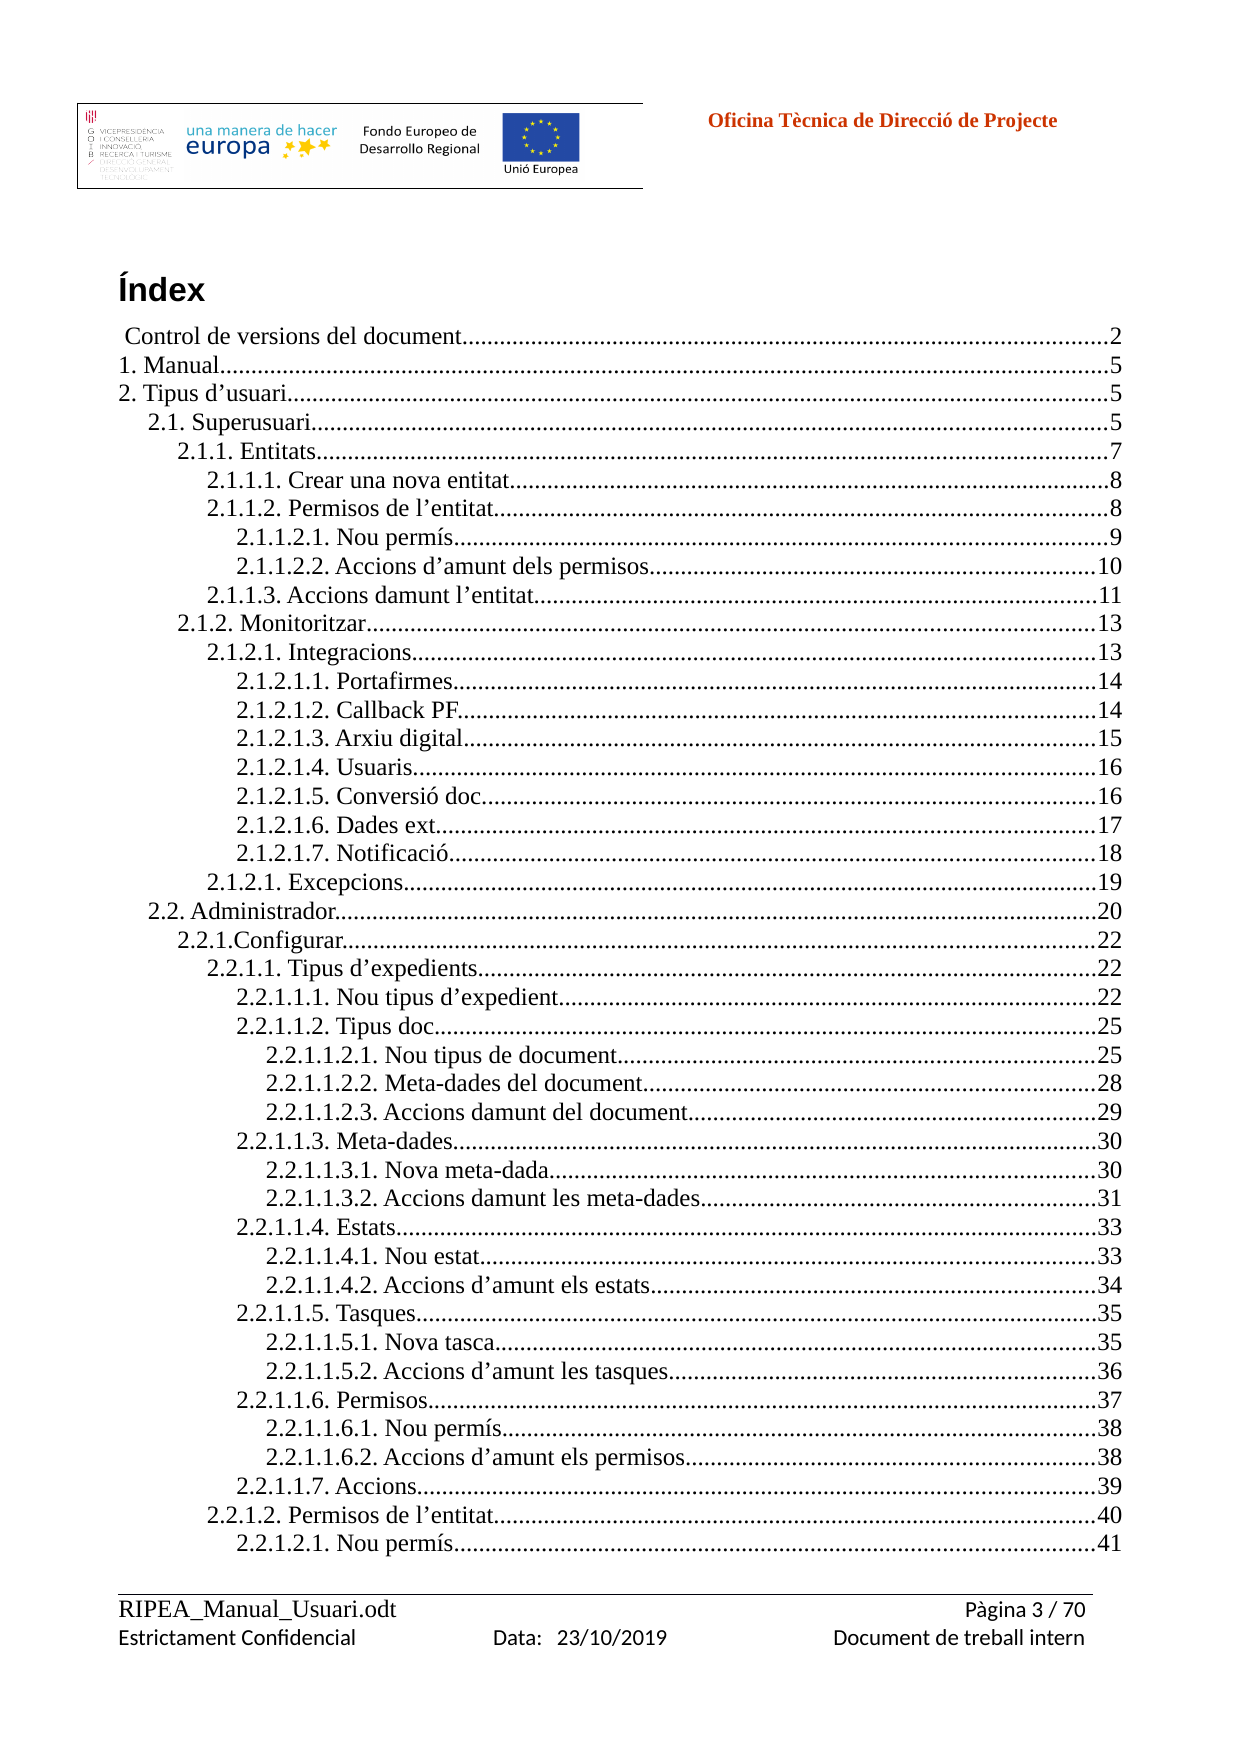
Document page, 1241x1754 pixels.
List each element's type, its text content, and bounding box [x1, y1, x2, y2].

text 2.2.1.1.2.3. Accions damunt del document. 29 [266, 1097, 1122, 1126]
text 2.2.1.1.4.2. Accions d’amunt els estats. 34 [266, 1270, 1122, 1298]
text 2.1.1.2. Permisos de l’entitat. 8 [207, 493, 1122, 522]
text 2.2.1.1.3.1. Nova meta-dada. 30 [266, 1155, 1122, 1183]
text Control de versions del document 2 [118, 321, 1122, 350]
text 2.2.1.1.2.2. Meta-dades del document. 28 [266, 1068, 1122, 1097]
text 2.2.1.1.6.2. Accions d’amunt els permisos. 38 [266, 1442, 1122, 1471]
text 2.2.1.2. Permisos de l’entitat. 40 [207, 1500, 1122, 1528]
text 2.2.1.1.3. Meta-dades. 30 [236, 1126, 1122, 1155]
picture [82, 108, 178, 182]
text 2.2.1.1.6.1. Nou permís. 38 [266, 1413, 1122, 1442]
text 2.1.2.1. Integracions. 13 [207, 637, 1122, 666]
text 2.2.1.1.5.1. Nova tasca. 35 [266, 1327, 1122, 1356]
text 2.1. Superusuari. 5 [148, 407, 1122, 436]
picture [184, 108, 585, 182]
text 2.2.1.1.5.2. Accions d’amunt les tasques. 36 [266, 1356, 1122, 1385]
text 2.2.1.1.2.1. Nou tipus de document. 25 [266, 1040, 1122, 1068]
text 2.2. Administrador. 20 [148, 896, 1122, 925]
text 2.2.1.1. Tipus d’expedients. 22 [207, 953, 1122, 982]
text 2. Tipus d’usuari 5 [118, 378, 1122, 407]
text 2.1.1.2.1. Nou permís. 9 [236, 522, 1122, 551]
text 1. Manual. 5 [118, 350, 1122, 378]
text 2.1.2.1.7. Notificació. 18 [236, 838, 1122, 867]
text 2.1.2.1.5. Conversió doc. 16 [236, 781, 1122, 810]
text 2.2.1.2.1. Nou permís. 41 [236, 1528, 1122, 1557]
text 2.2.1.1.4. Estats. 33 [236, 1212, 1122, 1241]
text 2.2.1.1.7. Accions. 39 [236, 1471, 1122, 1500]
text 2.1.2.1.3. Arxiu digital. 15 [236, 723, 1122, 752]
text 2.1.2.1.2. Callback PF. 14 [236, 695, 1122, 723]
text 2.1.2. Monitoritzar 13 [177, 608, 1122, 637]
text 2.2.1.1.1. Nou tipus d’expedient. 22 [236, 982, 1122, 1011]
text 2.1.2.1.4. Usuaris. 16 [236, 752, 1122, 781]
text 2.1.2.1. Excepcions. 19 [207, 867, 1122, 896]
text 2.2.1.1.5. Tasques. 35 [236, 1298, 1122, 1327]
text 2.2.1.Configurar. 22 [177, 925, 1122, 953]
text 2.1.1.1. Crear una nova entitat 8 [207, 465, 1122, 493]
text 2.1.1. Entitats 7 [177, 436, 1122, 465]
subtitle Índex [118, 270, 1122, 308]
text 2.2.1.1.2. Tipus doc. 25 [236, 1011, 1122, 1040]
text 2.2.1.1.6. Permisos. 37 [236, 1385, 1122, 1413]
text 2.2.1.1.3.2. Accions damunt les meta-dades. 31 [266, 1183, 1122, 1212]
text 2.1.1.2.2. Accions d’amunt dels permisos. 10 [236, 551, 1122, 580]
text 2.2.1.1.4.1. Nou estat. 33 [266, 1241, 1122, 1270]
text 2.1.2.1.6. Dades ext. 17 [236, 810, 1122, 838]
text 2.1.1.3. Accions damunt l’entitat. 11 [207, 580, 1122, 608]
text 2.1.2.1.1. Portafirmes. 14 [236, 666, 1122, 695]
